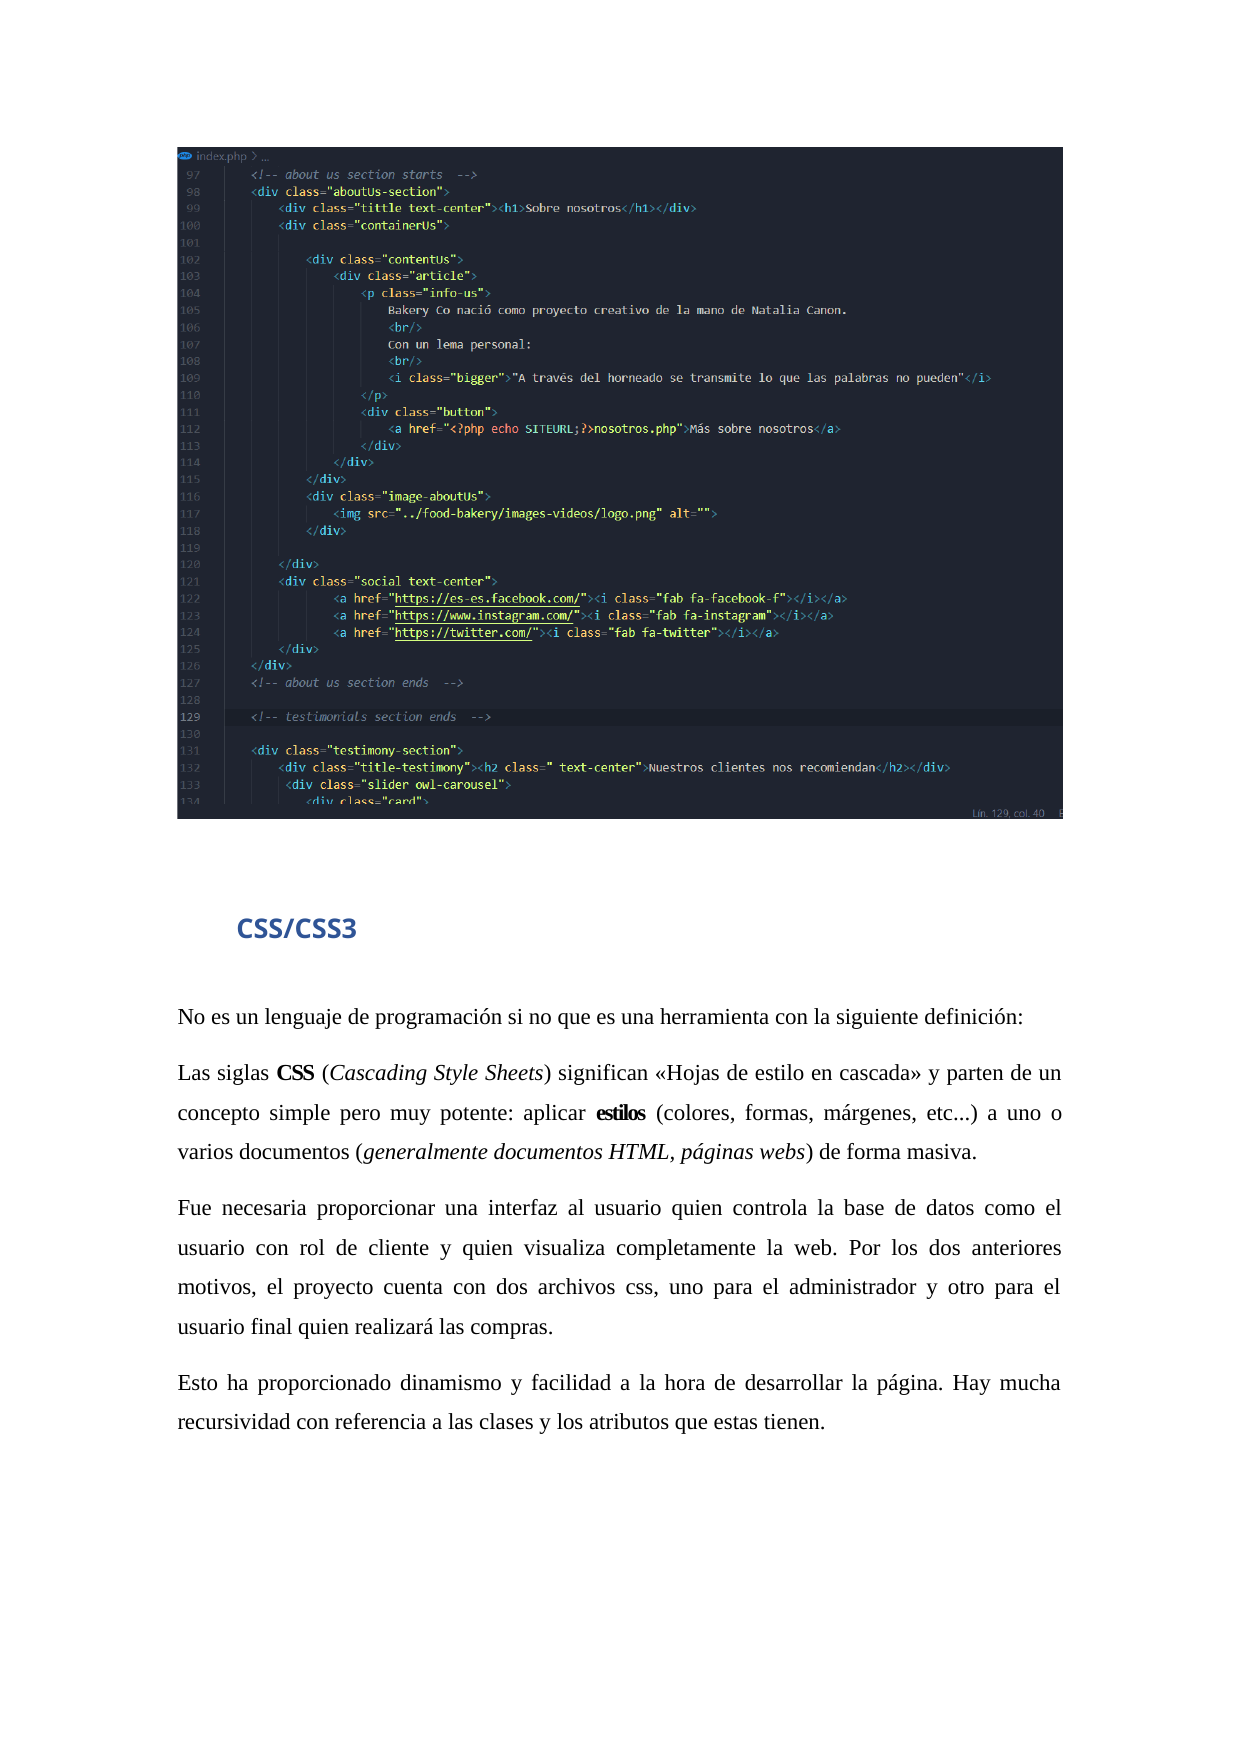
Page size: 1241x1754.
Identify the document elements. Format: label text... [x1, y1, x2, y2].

text Esto ha proporcionado dinamismo y facilidad a la hora de desarrollar la página. Hay mucha recursividad con referencia a las clases y los atributos que estas tienen. [177, 1369, 1063, 1435]
text Fue necesaria proporcionar una interfaz al usuario quien controla la base de datos como el usuario con rol de cliente y quien visualiza completamente la web. Por los dos anteriores motivos, el proyecto cuenta con dos archivos css, uno para el administrador y otro para el usuario final quien realizará las compras. [177, 1194, 1063, 1339]
text No es un lenguaje de programación si no que es una herramienta con la siguiente definición: [177, 1003, 1063, 1029]
text Las siglas CSS (Cascading Style Sheets) significan «Hojas de estilo en cascada» y parten de un concepto simple pero muy potente: aplicar estilos (colores, formas, márgenes, etc...) a uno o varios documentos (generalmente documentos HTML, páginas webs) de forma masiva. [177, 1059, 1063, 1164]
subtitle CSS/CSS3 [236, 909, 1063, 946]
